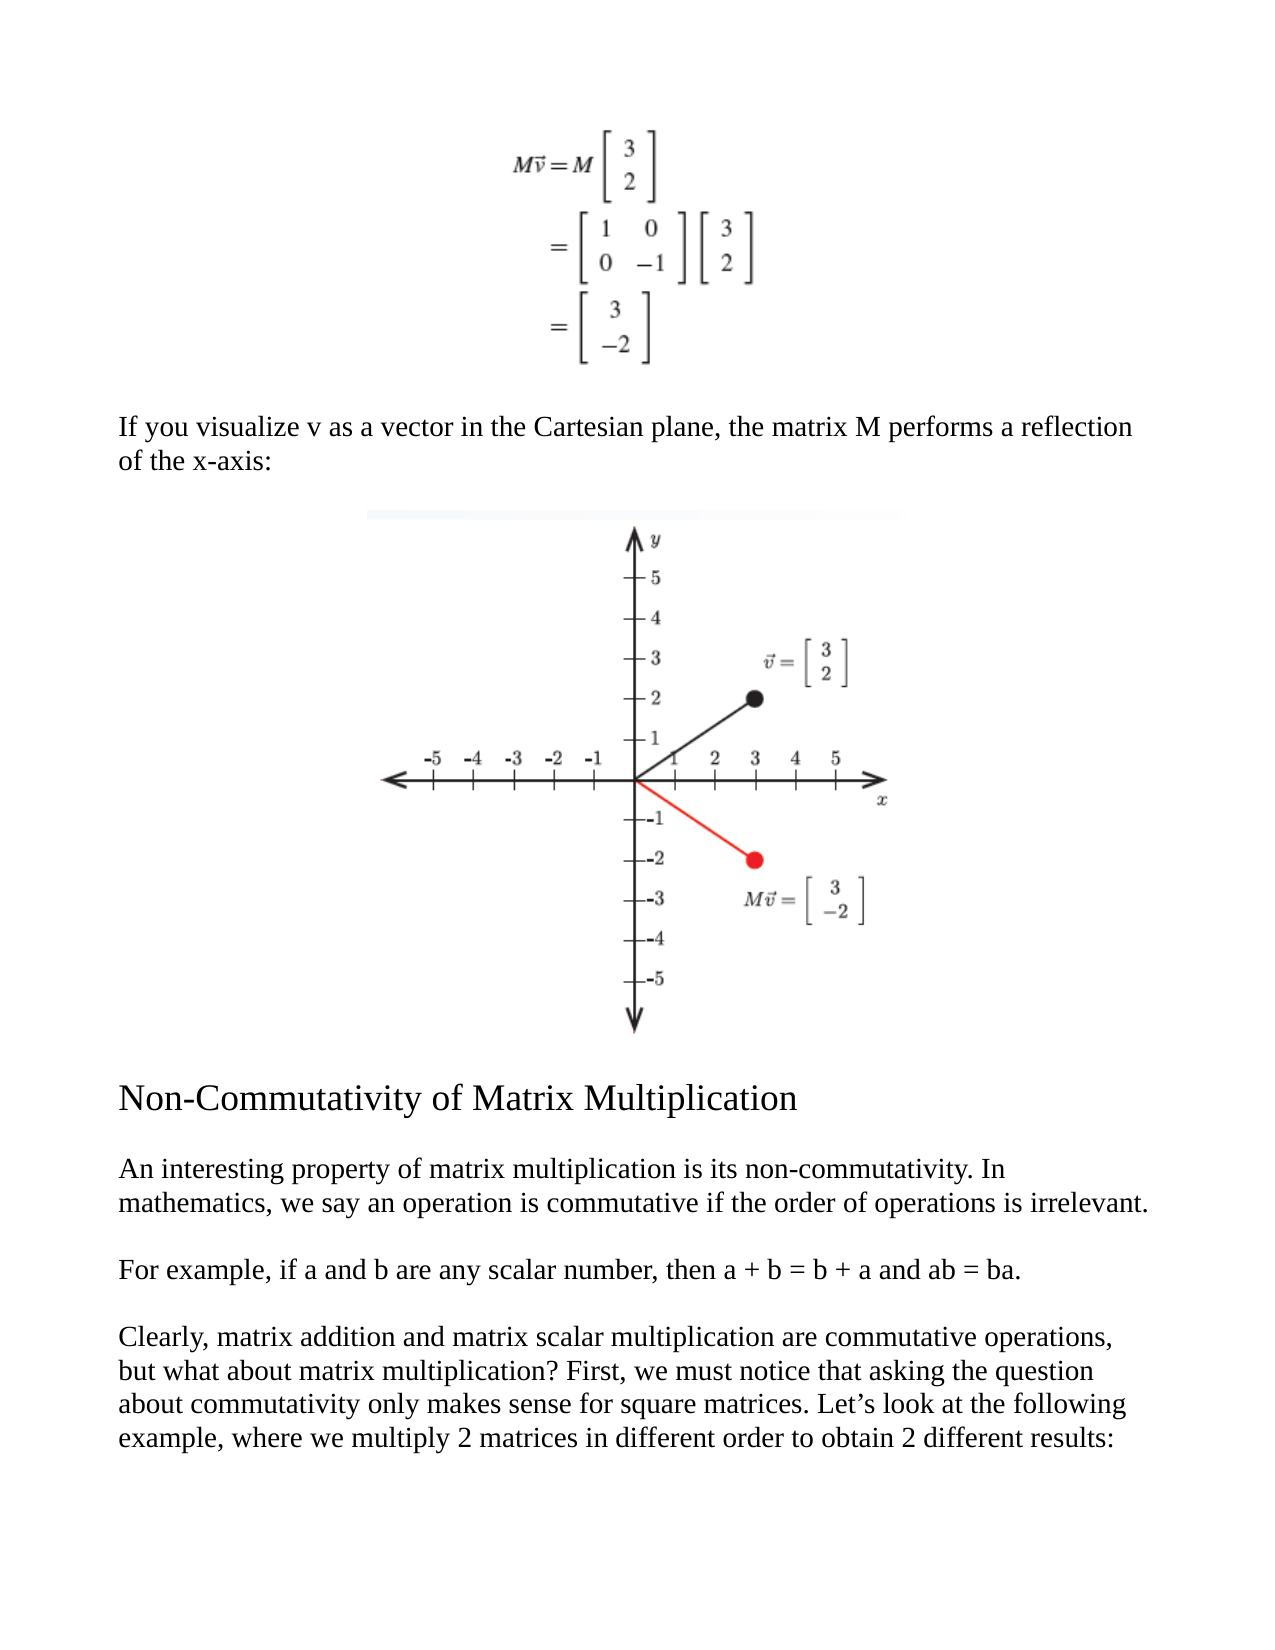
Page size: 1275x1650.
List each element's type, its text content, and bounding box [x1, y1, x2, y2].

text Non-Commutativity of Matrix Multiplication [118, 1075, 1157, 1118]
text If you visualize v as a vector in the Cartesian plane, the matrix M performs a reflection of the x-axis: [118, 409, 1157, 477]
text but what about matrix multiplication? First, we must notice that asking the question about commutativity only makes sense for square matrices. Let’s look at the following example, where we multiply 2 matrices in different order to obtain 2 different results: [118, 1353, 1157, 1453]
picture [498, 118, 777, 376]
text For example, if a and b are any scalar number, then a + b = b + a and ab = ba. [118, 1252, 1157, 1286]
text Clearly, matrix addition and matrix scalar multiplication are commutative operations, [118, 1319, 1157, 1353]
text An interesting property of matrix multiplication is its non-commutativity. In mathematics, we say an operation is commutative if the order of operations is irrelevant. [118, 1152, 1157, 1219]
picture [367, 510, 908, 1042]
